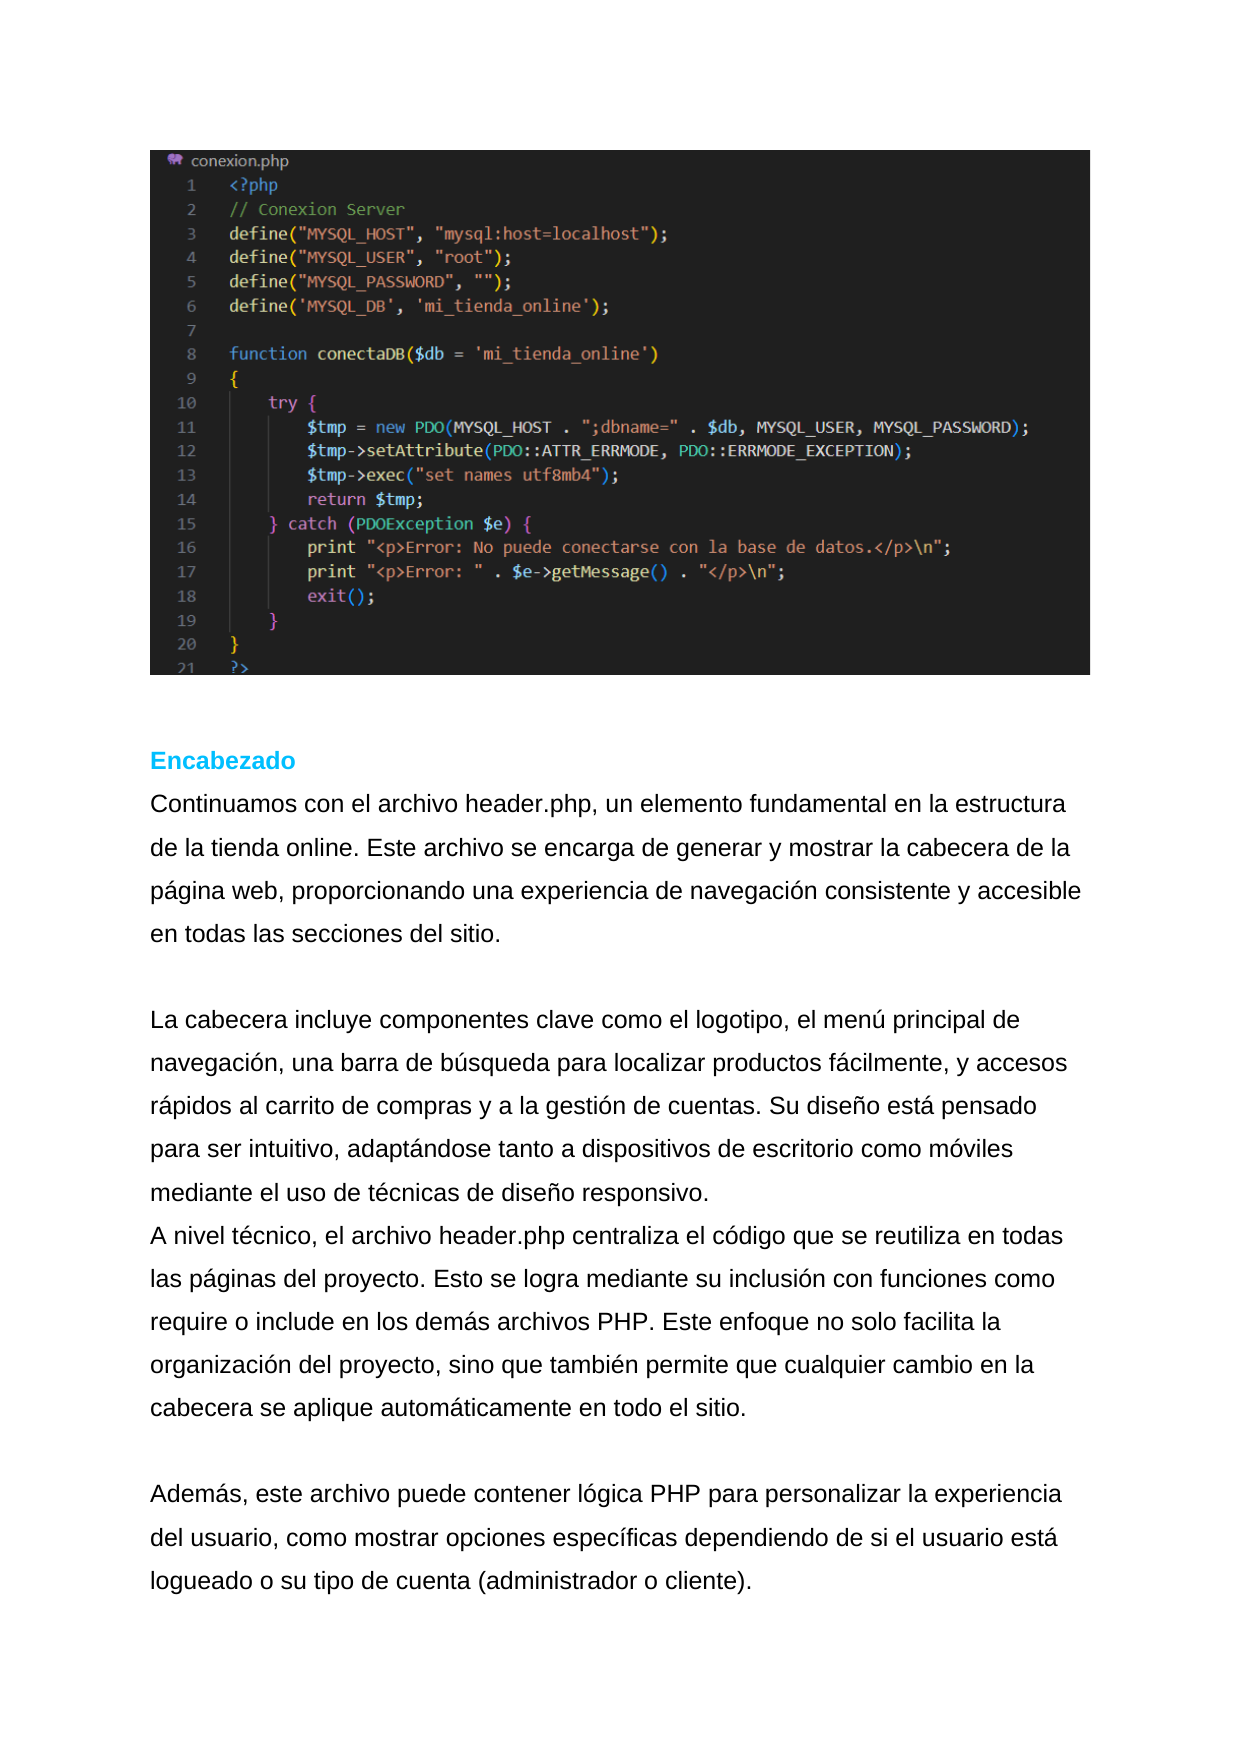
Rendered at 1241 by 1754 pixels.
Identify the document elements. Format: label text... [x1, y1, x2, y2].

picture [150, 150, 1091, 675]
text Encabezado Continuamos con el archivo header.php, un elemento fundamental en la estructura de la tienda online. Este archivo se encarga de generar y mostrar la cabecera de la página web, proporcionando una experiencia de navegación consistente y accesible en todas las secciones del sitio. La cabecera incluye componentes clave como el logotipo, el menú principal de navegación, una barra de búsqueda para localizar productos fácilmente, y accesos rápidos al carrito de compras y a la gestión de cuentas. Su diseño está pensado para ser intuitivo, adaptándose tanto a dispositivos de escritorio como móviles mediante el uso de técnicas de diseño responsivo. A nivel técnico, el archivo header.php centraliza el código que se reutiliza en todas las páginas del proyecto. Esto se logra mediante su inclusión con funciones como require o include en los demás archivos PHP. Este enfoque no solo facilita la organización del proyecto, sino que también permite que cualquier cambio en la cabecera se aplique automáticamente en todo el sitio. Además, este archivo puede contener lógica PHP para personalizar la experiencia del usuario, como mostrar opciones específicas dependiendo de si el usuario está logueado o su tipo de cuenta (administrador o cliente). [150, 746, 1090, 1594]
